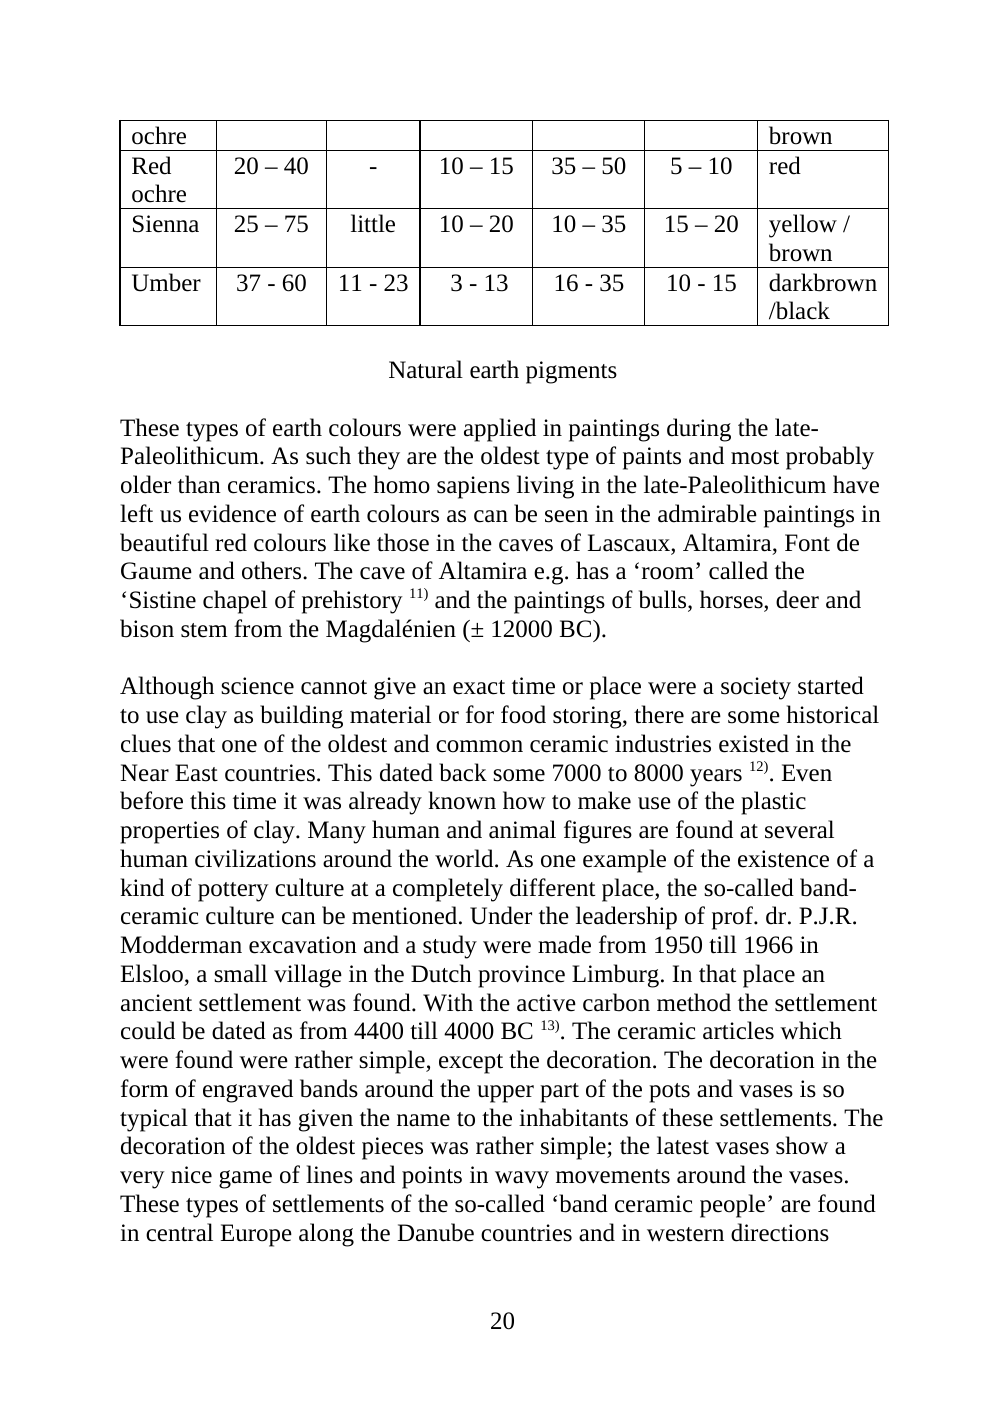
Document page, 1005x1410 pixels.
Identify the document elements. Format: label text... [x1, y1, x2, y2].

table_cell brown [758, 121, 888, 150]
table_cell [421, 121, 532, 150]
table_cell Sienna [121, 209, 216, 267]
table_cell 10 – 35 [533, 209, 644, 267]
table_cell 5 – 10 [645, 151, 757, 208]
table_cell darkbrown /black [758, 268, 888, 325]
table_cell [217, 121, 326, 150]
text These types of earth colours were applied in paintings during the late-Paleolithicum. As such they are the oldest type of paints and most probably older than ceramics. The homo sapiens living in the late-Paleolithicum have left us evidence of earth colours as can be seen in the admirable paintings in beautiful red colours like those in the caves of Lascaux, Altamira, Font de Gaume and others. The cave of Altamira e.g. has a ‘room’ called the ‘Sistine chapel of prehistory 11) and the paintings of bulls, horses, deer and bison stem from the Magdalénien (± 12000 BC). [120, 413, 885, 643]
table_cell 37 - 60 [217, 268, 326, 325]
table_cell little [327, 209, 419, 267]
table_cell 15 – 20 [645, 209, 757, 267]
table_cell - [327, 121, 419, 150]
table_cell red [758, 151, 888, 208]
table_cell 35 – 50 [533, 151, 644, 208]
text Although science cannot give an exact time or place were a society started to use clay as building material or for food storing, there are some historical clues that one of the oldest and common ceramic industries existed in the Near East countries. This dated back some 7000 to 8000 years 12). Even before this time it was already known how to make use of the plastic properties of clay. Many human and animal figures are found at several human civilizations around the world. As one example of the existence of a kind of pottery culture at a completely different place, the so-called band-ceramic culture can be mentioned. Under the leadership of prof. dr. P.J.R. Modderman excavation and a study were made from 1950 till 1966 in Elsloo, a small village in the Dutch province Limburg. In that place an ancient settlement was found. With the active carbon method the settlement could be dated as from 4400 till 4000 BC 13). The ceramic articles which were found were rather simple, except the decoration. The decoration in the form of engraved bands around the upper part of the pots and vases is so typical that it has given the name to the inhabitants of these settlements. The decoration of the oldest pieces was rather simple; the latest vases show a very nice game of lines and points in wavy movements around the vases. These types of settlements of the so-called ‘band ceramic people’ are found in central Europe along the Danube countries and in western directions [120, 671, 885, 1246]
table_cell 11 - 23 [327, 268, 419, 325]
table_cell Umber [121, 268, 216, 325]
table_cell 25 – 75 [217, 209, 326, 267]
table_cell 16 - 35 [533, 268, 644, 325]
table_cell Red ochre [121, 151, 216, 208]
table_cell [533, 121, 644, 150]
table_cell 10 – 20 [421, 209, 532, 267]
text Natural earth pigments [120, 355, 885, 384]
table_cell - [327, 151, 419, 208]
table_cell ochre [121, 121, 216, 150]
table_cell yellow / brown [758, 209, 888, 267]
table_cell 20 – 40 [217, 151, 326, 208]
table_cell 10 - 15 [645, 268, 757, 325]
table_cell [645, 121, 757, 150]
table_cell 10 – 15 [421, 151, 532, 208]
table_cell 3 - 13 [421, 268, 532, 325]
